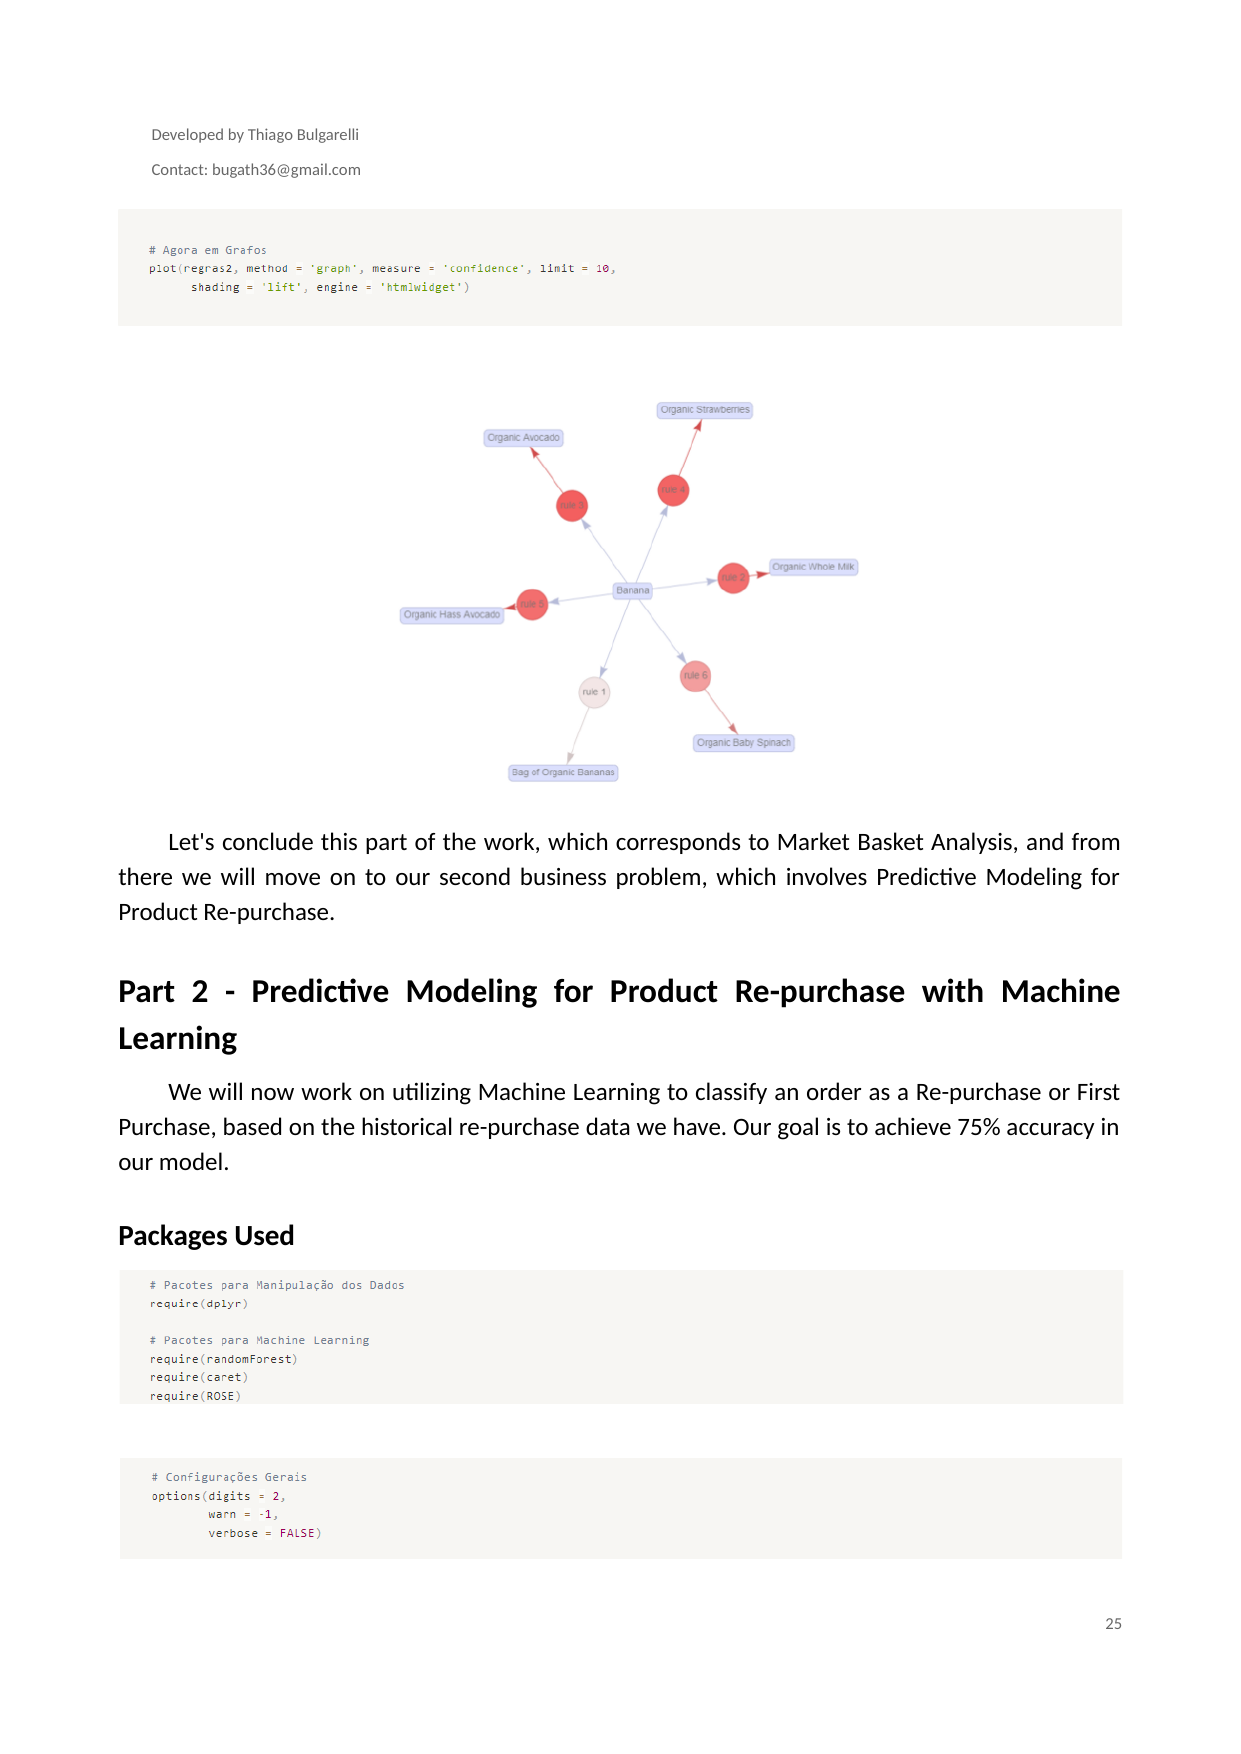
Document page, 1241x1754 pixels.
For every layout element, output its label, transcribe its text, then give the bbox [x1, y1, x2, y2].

picture [118, 1458, 1123, 1559]
subtitle Part 2 - Predictive Modeling for Product Re-purchase with Machine Learning [118, 970, 1122, 1058]
text We will now work on utilizing Machine Learning to classify an order as a Re-purchase or First Purchase, based on the historical re-purchase data we have. Our goal is to achieve 75% accuracy in our model. [118, 1076, 1122, 1177]
picture [119, 1270, 1124, 1404]
subtitle Packages Used [118, 1217, 1122, 1252]
picture [118, 209, 1123, 326]
text Let's conclude this part of the work, which corresponds to Market Basket Analysis, and from there we will move on to our second business problem, which involves Predictive Modeling for Product Re-purchase. [118, 826, 1122, 926]
